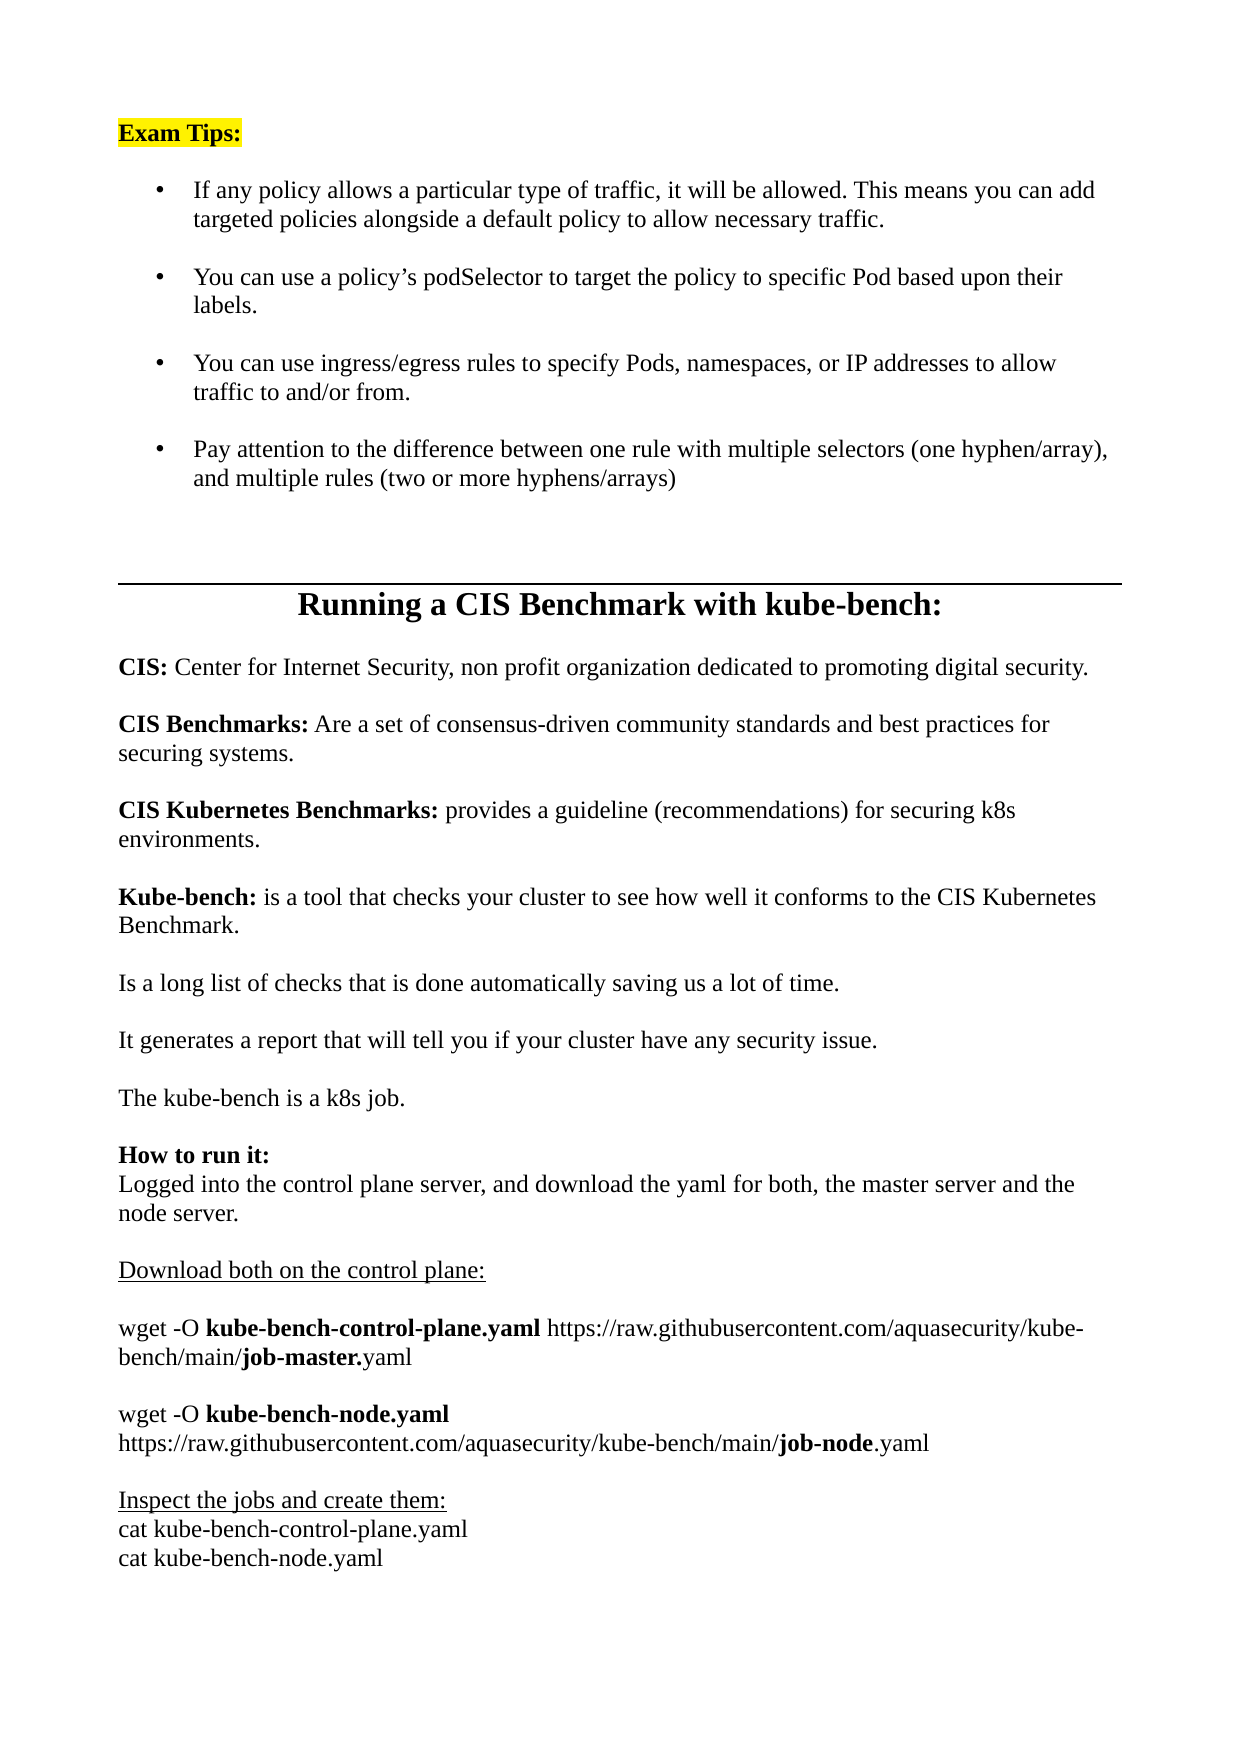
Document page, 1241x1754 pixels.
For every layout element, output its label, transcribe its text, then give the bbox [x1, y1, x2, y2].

list If any policy allows a particular type of traffic, it will be allowed. This means you can add targeted policies alongside a default policy to allow necessary traffic. [156, 176, 1122, 233]
text CIS Kubernetes Benchmarks: provides a guideline (recommendations) for securing k8s environments. [118, 796, 1122, 853]
text wget -O kube-bench-node.yaml https://raw.githubusercontent.com/aquasecurity/kube-bench/main/job-node.yaml [118, 1399, 1122, 1457]
list Pay attention to the difference between one rule with multiple selectors (one hyphen/array), and multiple rules (two or more hyphens/arrays) [156, 434, 1122, 492]
text How to run it: [118, 1141, 1122, 1169]
list You can use ingress/egress rules to specify Pods, namespaces, or IP addresses to allow traffic to and/or from. [156, 348, 1122, 406]
list You can use a policy’s podSelector to target the policy to specific Pod based upon their labels. [156, 262, 1122, 319]
text wget -O kube-bench-control-plane.yaml https://raw.githubusercontent.com/aquasecurity/kube-bench/main/job-master.yaml [118, 1313, 1122, 1371]
text The kube-bench is a k8s job. [118, 1083, 1122, 1112]
text cat kube-bench-node.yaml [118, 1543, 1122, 1572]
text cat kube-bench-control-plane.yaml [118, 1514, 1122, 1543]
text Running a CIS Benchmark with kube-bench: [118, 585, 1122, 623]
text Inspect the jobs and create them: [118, 1486, 1122, 1514]
text Kube-bench: is a tool that checks your cluster to see how well it conforms to the CIS Kubernetes Benchmark. [118, 882, 1122, 939]
text Download both on the control plane: [118, 1256, 1122, 1284]
text It generates a report that will tell you if your cluster have any security issue. [118, 1026, 1122, 1054]
text Logged into the control plane server, and download the yaml for both, the master server and the node server. [118, 1169, 1122, 1227]
text Is a long list of checks that is done automatically saving us a lot of time. [118, 968, 1122, 997]
text CIS Benchmarks: Are a set of consensus-driven community standards and best practices for securing systems. [118, 709, 1122, 767]
text CIS: Center for Internet Security, non profit organization dedicated to promoting digital security. [118, 652, 1122, 681]
text Exam Tips: [118, 118, 1122, 147]
